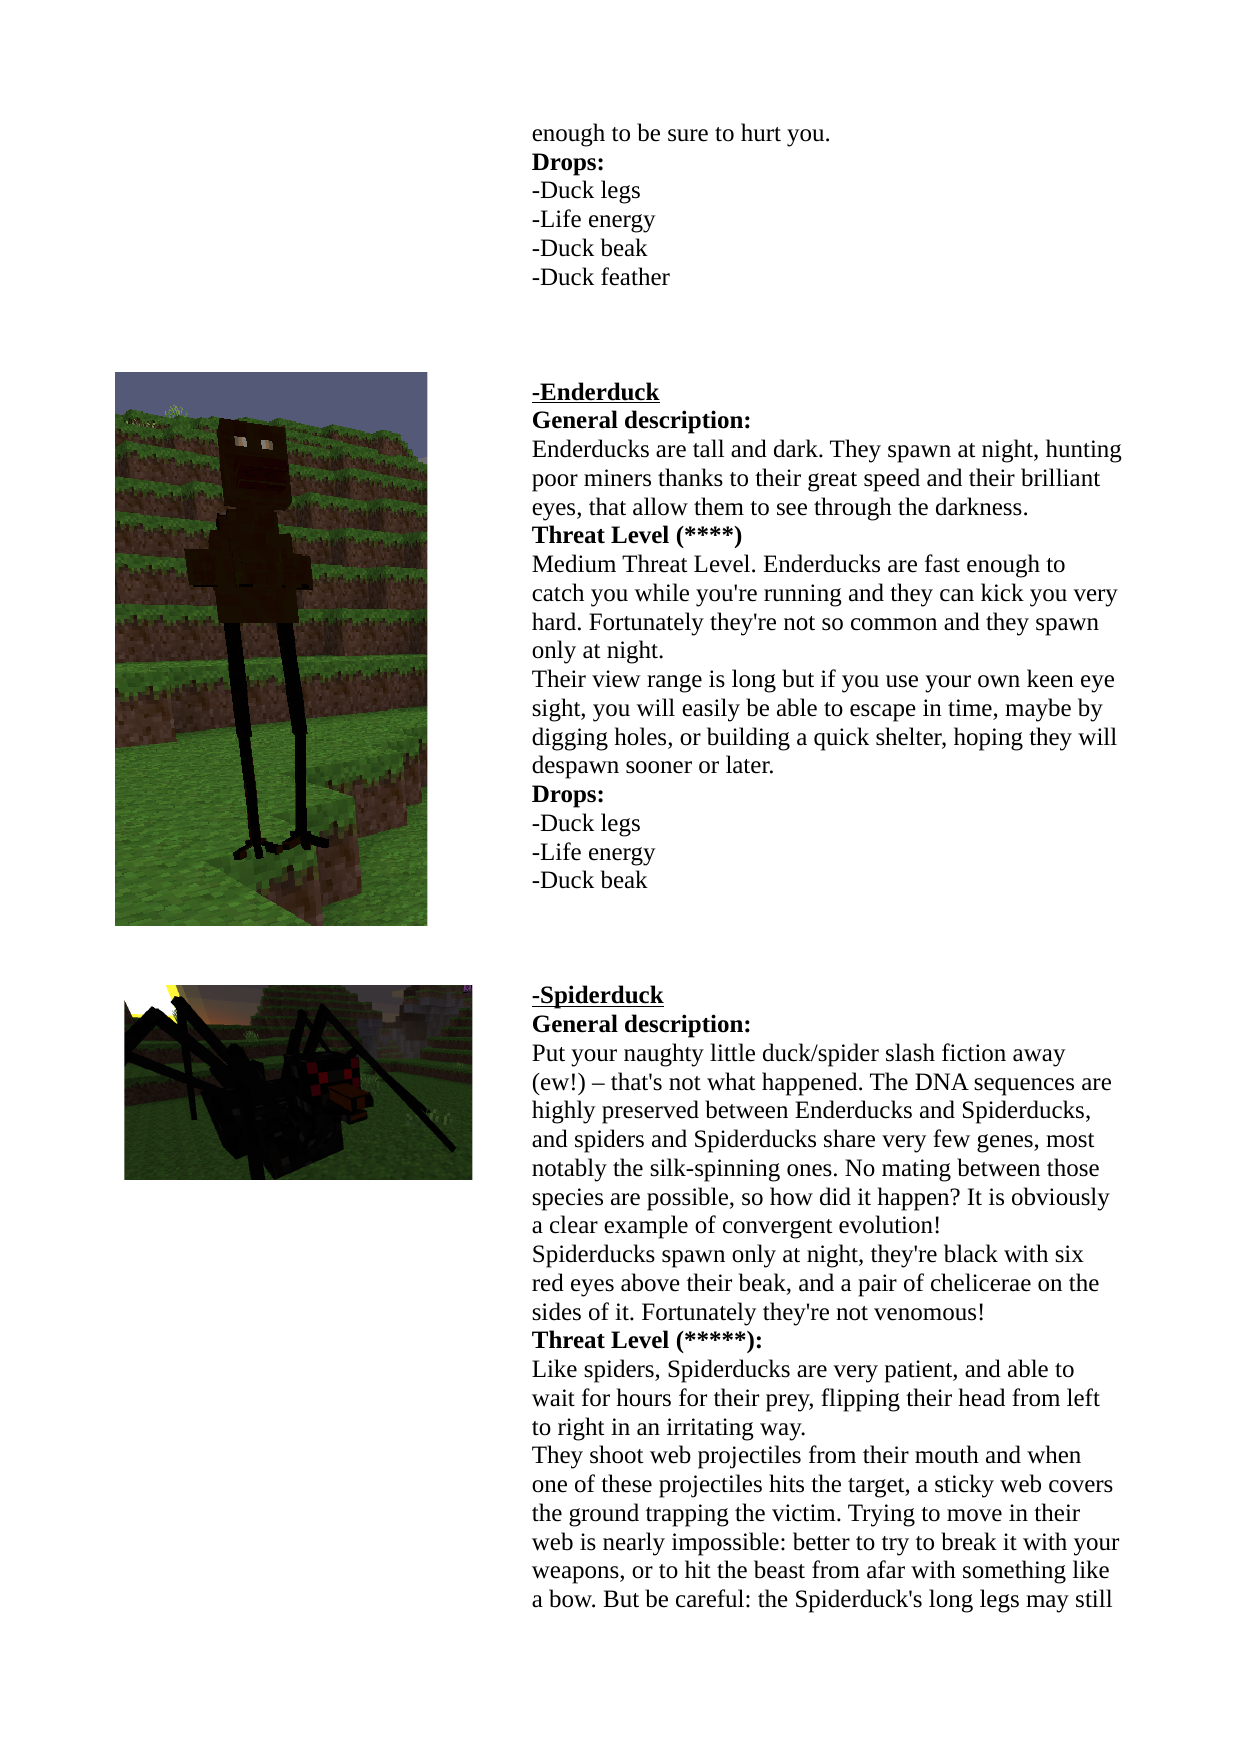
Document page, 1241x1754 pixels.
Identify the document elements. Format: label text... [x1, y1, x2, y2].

text Medium Threat Level. Enderducks are fast enough to catch you while you're running and they can kick you very hard. Fortunately they're not so common and they spawn only at night. [532, 549, 1122, 664]
text Drops: [532, 779, 1122, 808]
text -Spiderduck [532, 981, 1122, 1009]
text -Duck beak [532, 866, 1122, 894]
text Enderducks are tall and dark. They spawn at night, hunting poor miners thanks to their great speed and their brilliant eyes, that allow them to see through the darkness. [532, 434, 1122, 521]
text General description: [532, 406, 1122, 434]
text -Duck legs [532, 808, 1122, 837]
text enough to be sure to hurt you. [532, 118, 1122, 147]
text General description: [532, 1009, 1122, 1038]
text Drops: [532, 147, 1122, 176]
text Threat Level (****) [532, 521, 1122, 549]
text -Duck beak [532, 233, 1122, 262]
text -Duck legs [532, 176, 1122, 204]
text Spiderducks spawn only at night, they're black with six red eyes above their beak, and a pair of chelicerae on the sides of it. Fortunately they're not venomous! [532, 1239, 1122, 1326]
picture [124, 985, 473, 1180]
text Threat Level (*****): [532, 1326, 1122, 1354]
text Put your naughty little duck/spider slash fiction away (ew!) – that's not what happened. The DNA sequences are highly preserved between Enderducks and Spiderducks, and spiders and Spiderducks share very few genes, most notably the silk-spinning ones. No mating between those species are possible, so how did it happen? It is obviously a clear example of convergent evolution! [532, 1038, 1122, 1239]
text Like spiders, Spiderducks are very patient, and able to wait for hours for their prey, flipping their head from left to right in an irritating way. [532, 1354, 1122, 1441]
text -Life energy [532, 204, 1122, 233]
text They shoot web projectiles from their mouth and when one of these projectiles hits the target, a sticky web covers the ground trapping the victim. Trying to move in their web is nearly impossible: better to try to break it with your weapons, or to hit the beast from afar with something like a bow. But be careful: the Spiderduck's long legs may still [532, 1441, 1122, 1613]
text -Enderduck [532, 377, 1122, 406]
text -Duck feather [532, 262, 1122, 291]
text -Life energy [532, 837, 1122, 866]
text Their view range is long but if you use your own keen eye sight, you will easily be able to escape in time, maybe by digging holes, or building a quick shelter, hoping they will despawn sooner or later. [532, 664, 1122, 779]
picture [115, 372, 428, 926]
